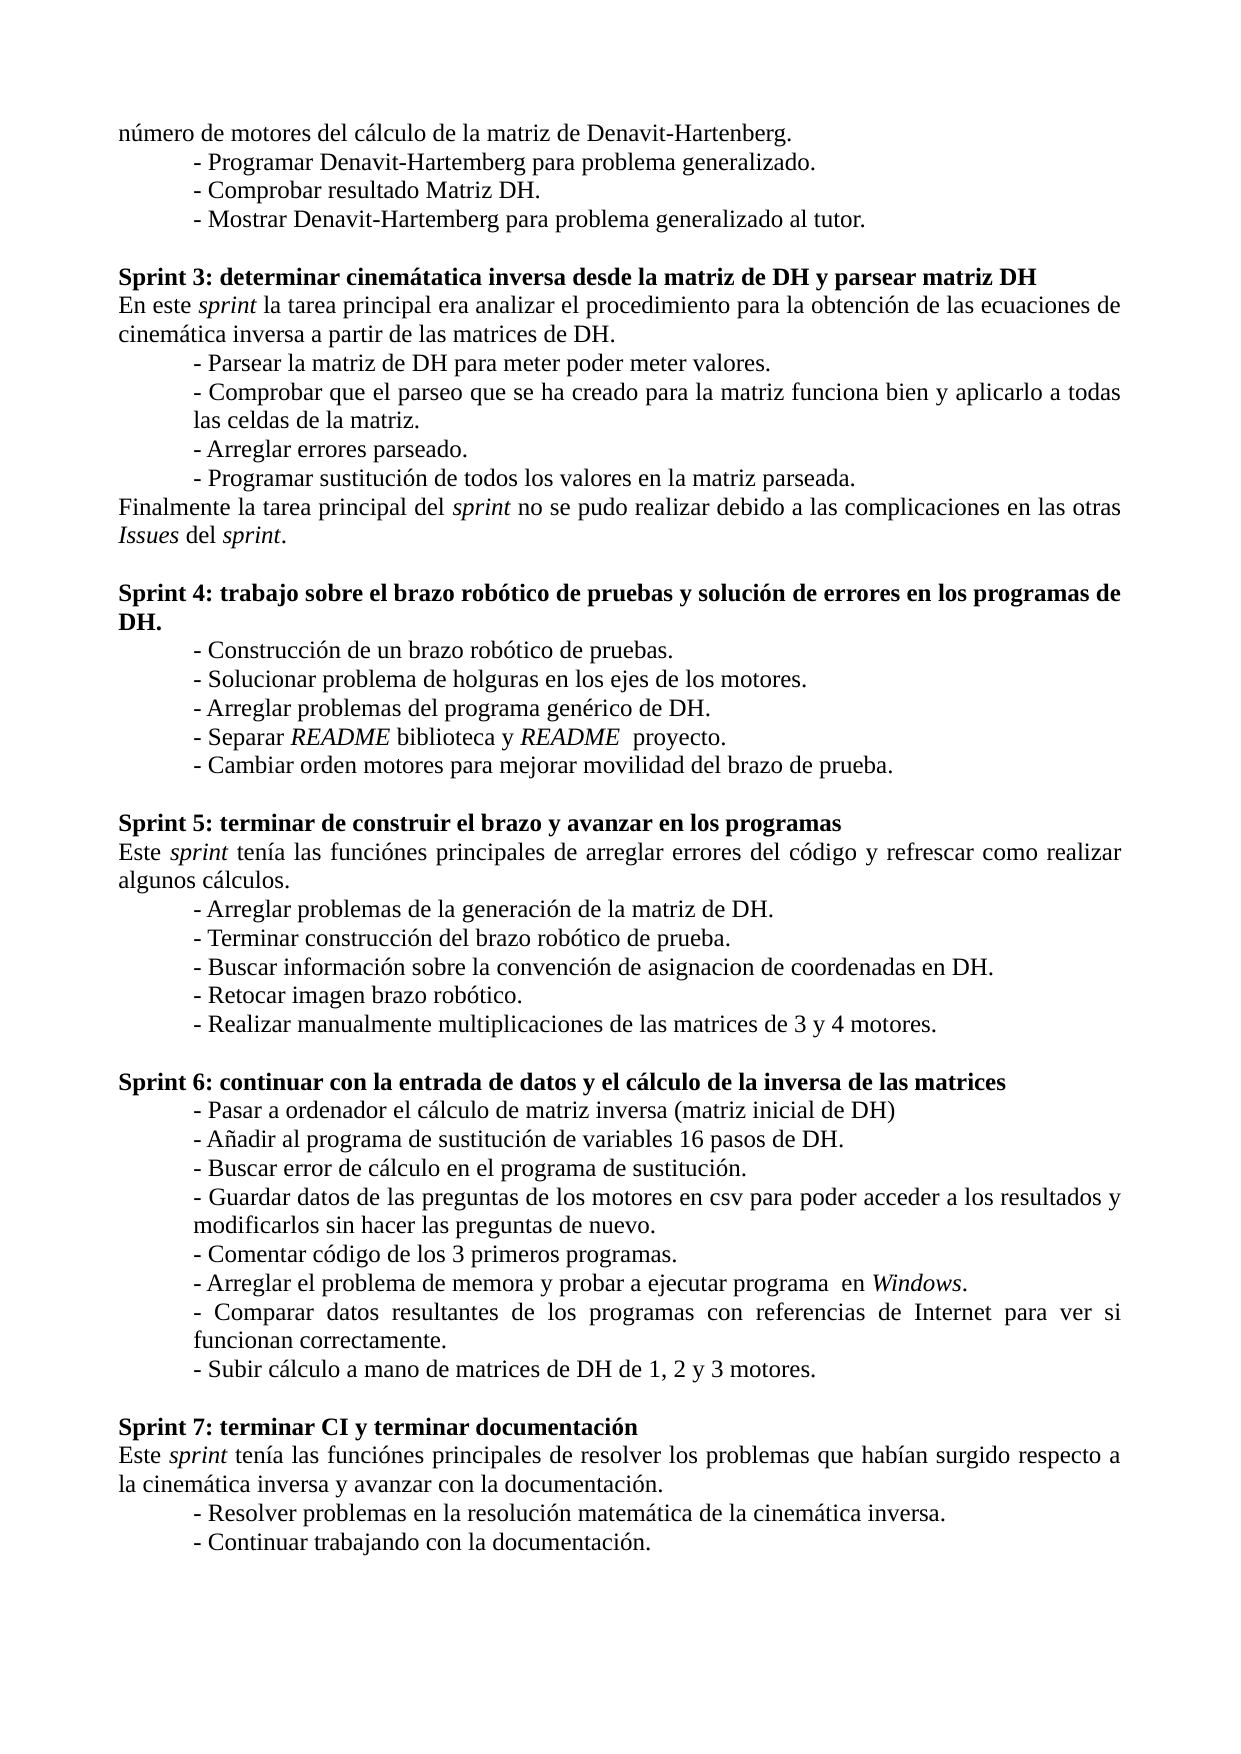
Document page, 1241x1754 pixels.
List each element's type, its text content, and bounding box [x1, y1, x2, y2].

list - Realizar manualmente multiplicaciones de las matrices de 3 y 4 motores. [156, 1009, 1122, 1038]
list - Subir cálculo a mano de matrices de DH de 1, 2 y 3 motores. [156, 1354, 1122, 1383]
list - Añadir al programa de sustitución de variables 16 pasos de DH. [156, 1124, 1122, 1153]
list - Resolver problemas en la resolución matemática de la cinemática inversa. [156, 1498, 1122, 1527]
list - Retocar imagen brazo robótico. [156, 981, 1122, 1009]
list - Comprobar que el parseo que se ha creado para la matriz funciona bien y aplicarlo a todas las celdas de la matriz. [156, 377, 1122, 434]
text Sprint 5: terminar de construir el brazo y avanzar en los programas [118, 808, 1122, 837]
list - Separar README biblioteca y README proyecto. [156, 722, 1122, 751]
list - Terminar construcción del brazo robótico de prueba. [156, 923, 1122, 952]
list - Comprobar resultado Matriz DH. [156, 176, 1122, 204]
text En este sprint la tarea principal era analizar el procedimiento para la obtención de las ecuaciones de cinemática inversa a partir de las matrices de DH. [118, 291, 1122, 348]
text Este sprint tenía las funciónes principales de resolver los problemas que habían surgido respecto a la cinemática inversa y avanzar con la documentación. [118, 1441, 1122, 1498]
list - Buscar error de cálculo en el programa de sustitución. [156, 1153, 1122, 1182]
text Finalmente la tarea principal del sprint no se pudo realizar debido a las complicaciones en las otras Issues del sprint. [118, 492, 1122, 549]
text Sprint 6: continuar con la entrada de datos y el cálculo de la inversa de las matrices [118, 1067, 1122, 1096]
list - Programar sustitución de todos los valores en la matriz parseada. [156, 463, 1122, 492]
list - Buscar información sobre la convención de asignacion de coordenadas en DH. [156, 952, 1122, 981]
list - Guardar datos de las preguntas de los motores en csv para poder acceder a los resultados y modificarlos sin hacer las preguntas de nuevo. [156, 1182, 1122, 1239]
list - Arreglar problemas de la generación de la matriz de DH. [156, 894, 1122, 923]
list - Arreglar errores parseado. [156, 434, 1122, 463]
list - Construcción de un brazo robótico de pruebas. [156, 636, 1122, 664]
list - Cambiar orden motores para mejorar movilidad del brazo de prueba. [156, 751, 1122, 779]
list - Arreglar problemas del programa genérico de DH. [156, 693, 1122, 722]
list - Mostrar Denavit-Hartemberg para problema generalizado al tutor. [156, 204, 1122, 233]
text número de motores del cálculo de la matriz de Denavit-Hartenberg. [118, 118, 1122, 147]
text Este sprint tenía las funciónes principales de arreglar errores del código y refrescar como realizar algunos cálculos. [118, 837, 1122, 894]
list - Pasar a ordenador el cálculo de matriz inversa (matriz inicial de DH) [156, 1096, 1122, 1124]
list - Comentar código de los 3 primeros programas. [156, 1239, 1122, 1268]
list - Parsear la matriz de DH para meter poder meter valores. [156, 348, 1122, 377]
list - Comparar datos resultantes de los programas con referencias de Internet para ver si funcionan correctamente. [156, 1297, 1122, 1354]
list - Arreglar el problema de memora y probar a ejecutar programa en Windows. [156, 1268, 1122, 1297]
text Sprint 7: terminar CI y terminar documentación [118, 1412, 1122, 1441]
list - Programar Denavit-Hartemberg para problema generalizado. [156, 147, 1122, 176]
list - Continuar trabajando con la documentación. [156, 1527, 1122, 1556]
text Sprint 4: trabajo sobre el brazo robótico de pruebas y solución de errores en los programas de DH. [118, 578, 1122, 636]
text Sprint 3: determinar cinemátatica inversa desde la matriz de DH y parsear matriz DH [118, 262, 1122, 291]
list - Solucionar problema de holguras en los ejes de los motores. [156, 664, 1122, 693]
